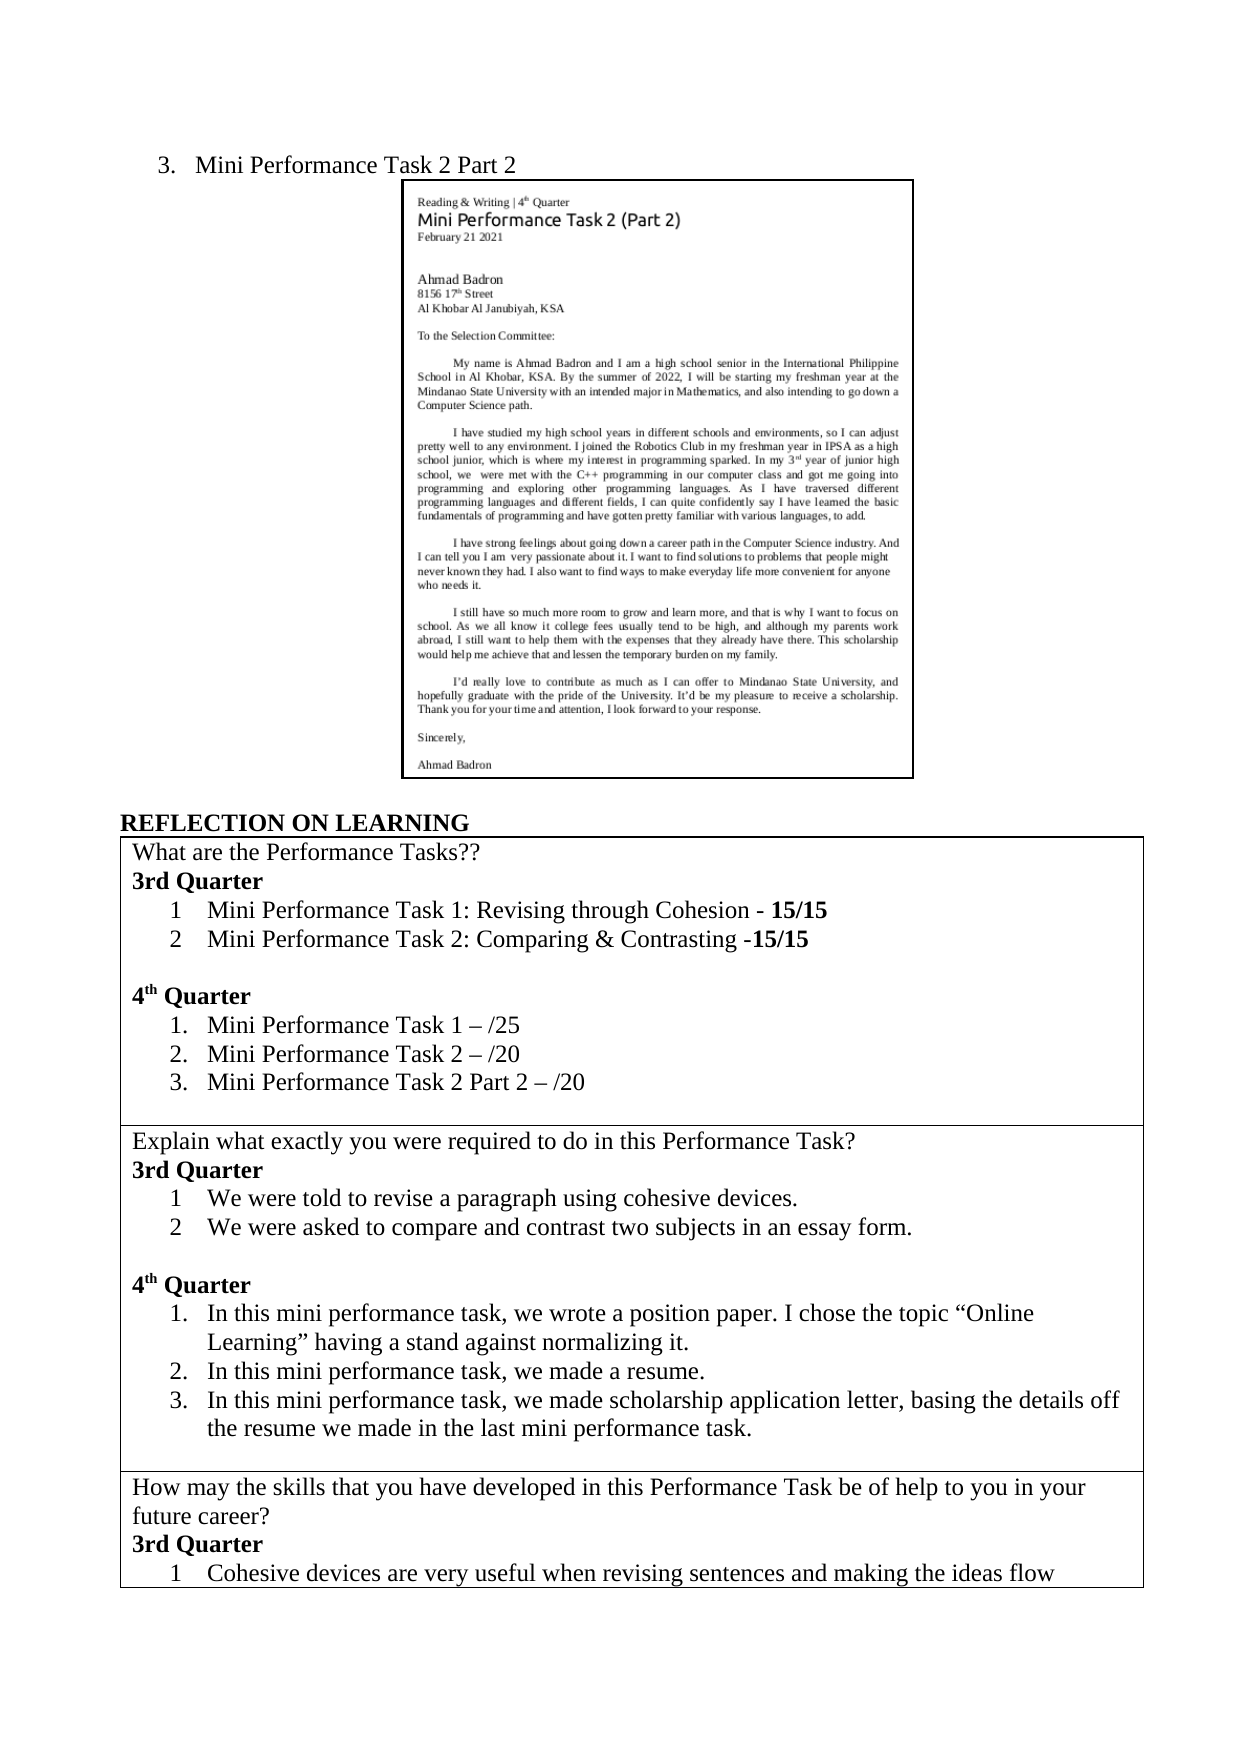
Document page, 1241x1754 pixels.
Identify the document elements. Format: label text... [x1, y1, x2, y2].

list Mini Performance Task 2 Part 2 [157, 150, 1120, 179]
table_header What are the Performance Tasks?? 3rd Quarter Mini Performance Task 1: Revising through Cohesion - 15/15 Mini Performance Task 2: Comparing & Contrasting -15/15 4th Quarter Mini Performance Task 1 – /25 Mini Performance Task 2 – /20 Mini Performance Task 2 Part 2 – /20 [121, 838, 1143, 1125]
table_cell Explain what exactly you were required to do in this Performance Task? 3rd Quarter We were told to revise a paragraph using cohesive devices. We were asked to compare and contrast two subjects in an essay form. 4th Quarter In this mini performance task, we wrote a position paper. I chose the topic “Online Learning” having a stand against normalizing it. In this mini performance task, we made a resume. In this mini performance task, we made scholarship application letter, basing the details off the resume we made in the last mini performance task. [121, 1126, 1143, 1471]
table_cell How may the skills that you have developed in this Performance Task be of help to you in your future career? 3rd Quarter Cohesive devices are very useful when revising sentences and making the ideas flow smoothly as the reader reads it. Having different ways to compare two topics is very handy, especially having two ways expressing your thoughts. 4th Quarter Position papers are like the scripts for asynchronous debates for me. I learned in this activity how to express my stand and opinions on topics in a more formal manner. Resumes are key items in the hustle for finding jobs, which is what we will get into hopefully after or during college. Learning how to write a scholarship application letter is going to be very helpful, to me and my family. Because I am looking forward to applying for a scholarship when I come home to the Philippines for college. [121, 1472, 1143, 1587]
text REFLECTION ON LEARNING [120, 808, 1120, 836]
picture [406, 183, 909, 774]
